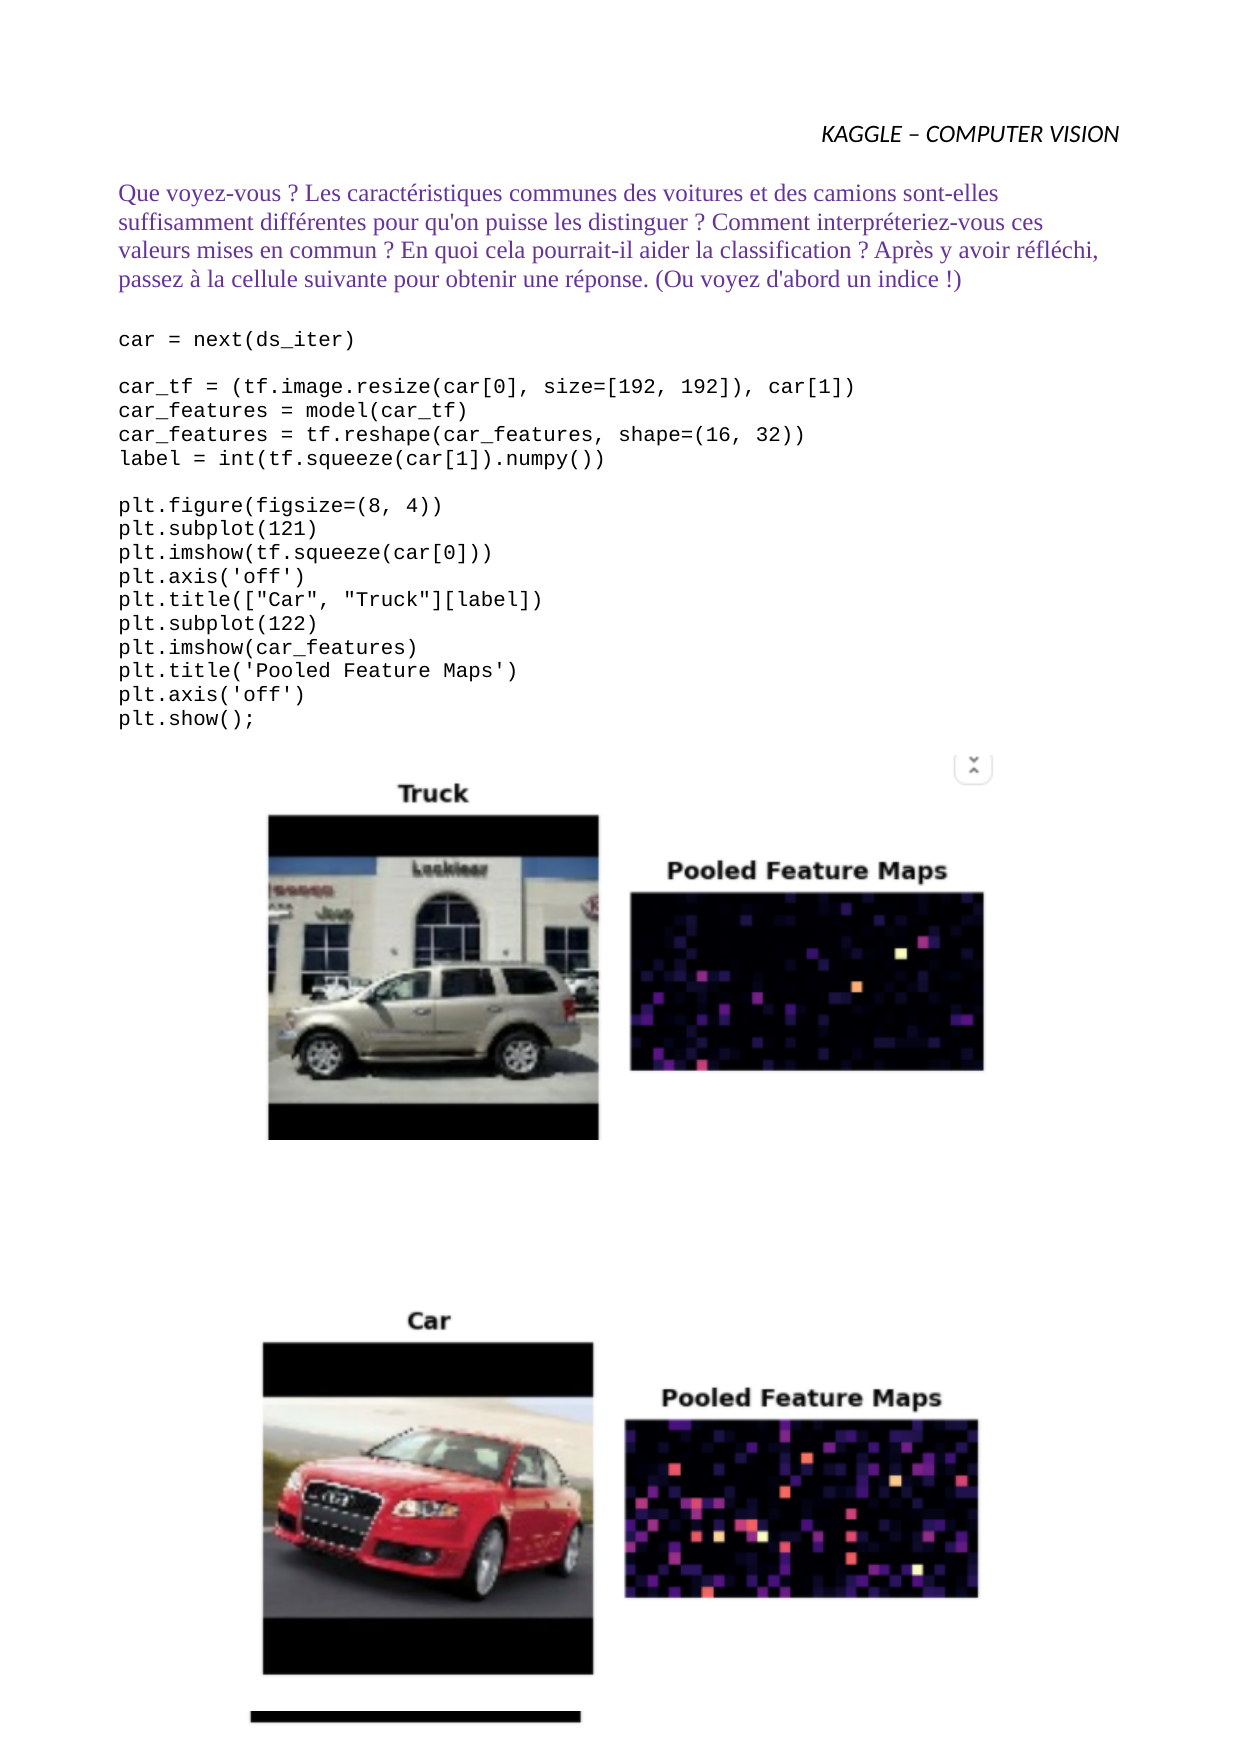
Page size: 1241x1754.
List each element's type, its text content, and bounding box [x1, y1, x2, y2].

text car_features = tf.reshape(car_features, shape=(16, 32)) [118, 424, 1122, 447]
text plt.imshow(tf.squeeze(car[0])) [118, 542, 1122, 566]
text car = next(ds_iter) [118, 329, 1122, 353]
text plt.show(); [118, 708, 1122, 731]
text car_tf = (tf.image.resize(car[0], size=[192, 192]), car[1]) [118, 377, 1122, 400]
text car_features = model(car_tf) [118, 400, 1122, 424]
text label = int(tf.squeeze(car[1]).numpy()) [118, 447, 1122, 471]
text plt.subplot(121) [118, 518, 1122, 542]
picture [239, 755, 1001, 1140]
text plt.axis('off') [118, 566, 1122, 589]
text plt.title(["Car", "Truck"][label]) [118, 589, 1122, 613]
text plt.subplot(122) [118, 613, 1122, 637]
text plt.imshow(car_features) [118, 637, 1122, 660]
text plt.axis('off') [118, 684, 1122, 708]
text plt.figure(figsize=(8, 4)) [118, 495, 1122, 518]
text Que voyez-vous ? Les caractéristiques communes des voitures et des camions sont-elles suffisamment différentes pour qu'on puisse les distinguer ? Comment interpréteriez-vous ces valeurs mises en commun ? En quoi cela pourrait-il aider la classification ? Après y avoir réfléchi, passez à la cellule suivante pour obtenir une réponse. (Ou voyez d'abord un indice !) [118, 178, 1122, 293]
picture [212, 1286, 997, 1754]
text plt.title('Pooled Feature Maps') [118, 660, 1122, 684]
